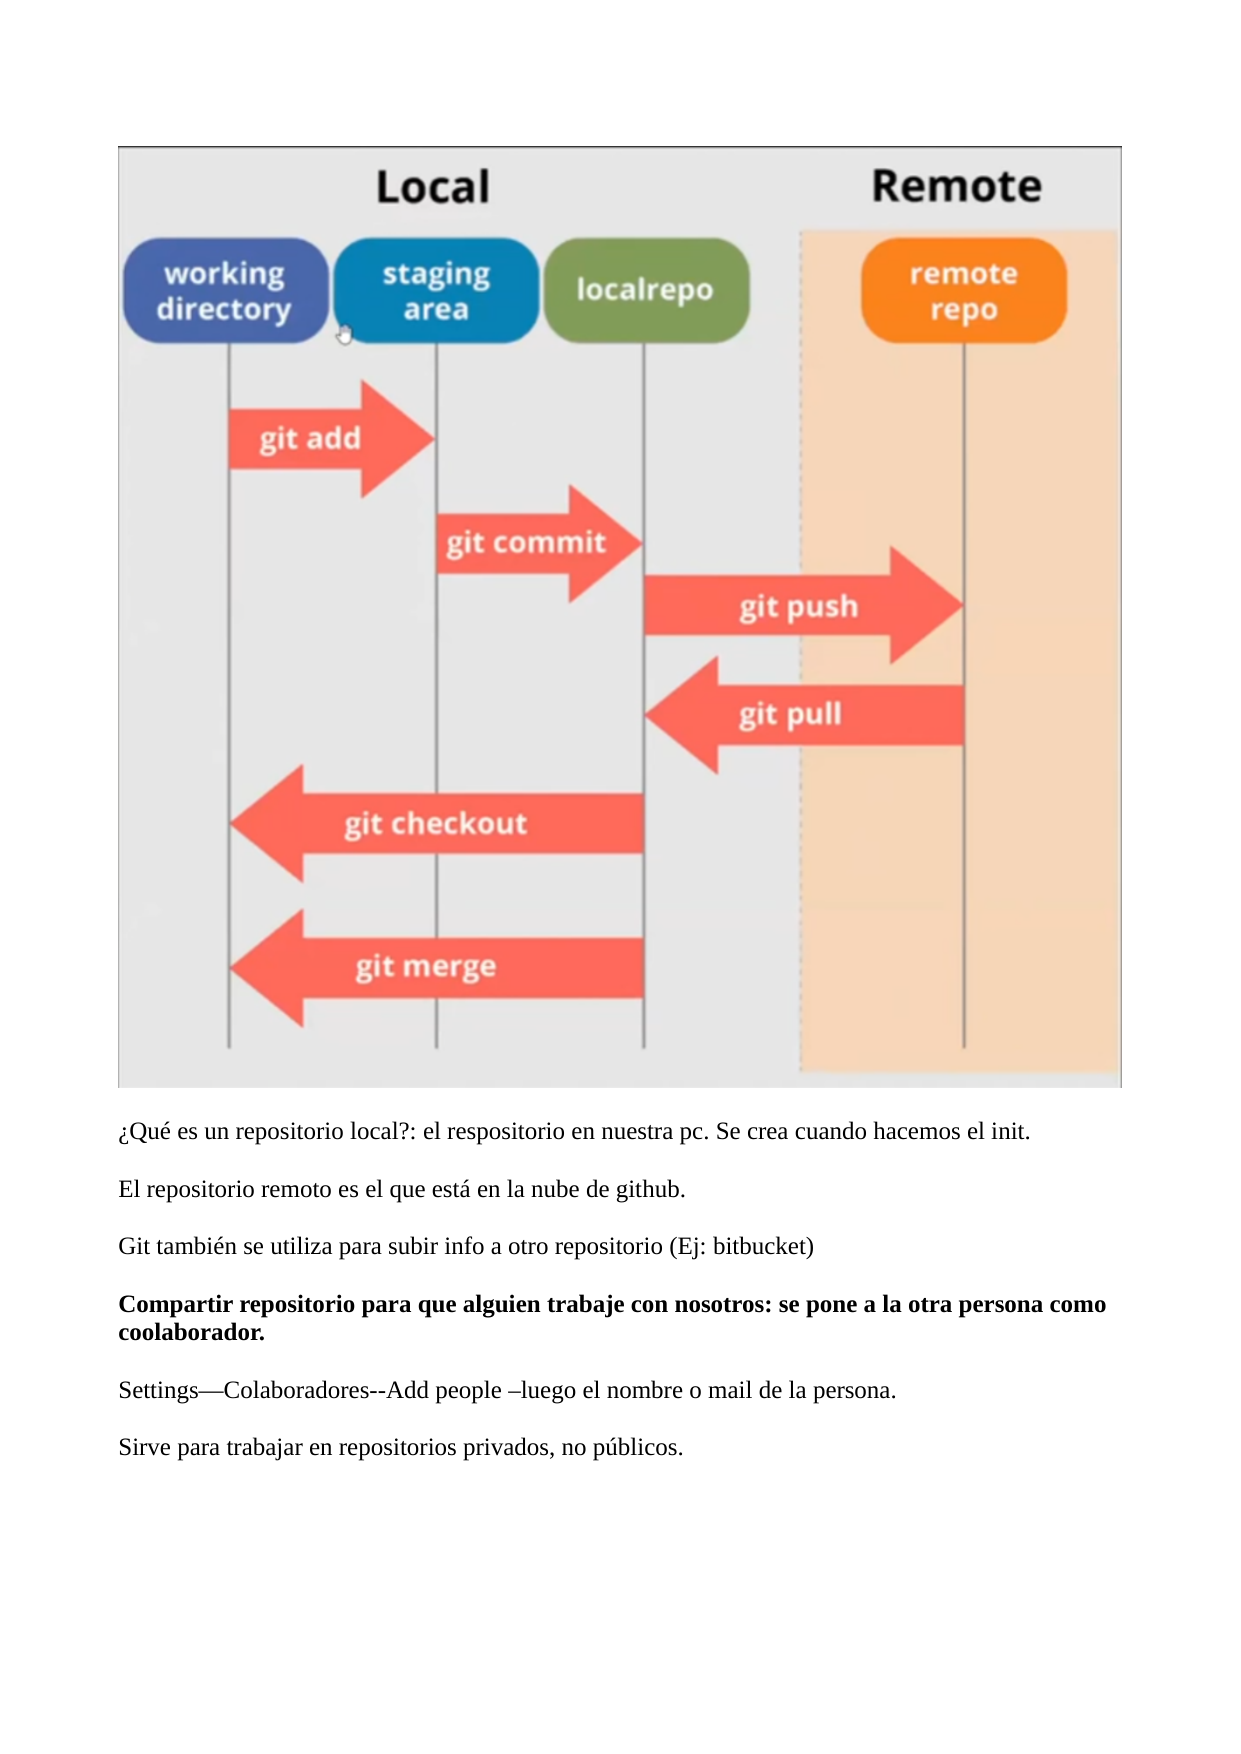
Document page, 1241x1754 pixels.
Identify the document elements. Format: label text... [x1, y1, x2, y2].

text Git también se utiliza para subir info a otro repositorio (Ej: bitbucket) [118, 1231, 1122, 1260]
picture [118, 146, 1122, 1088]
text El repositorio remoto es el que está en la nube de github. [118, 1174, 1122, 1202]
text Settings—Colaboradores--Add people –luego el nombre o mail de la persona. [118, 1375, 1122, 1404]
text Compartir repositorio para que alguien trabaje con nosotros: se pone a la otra persona como coolaborador. [118, 1289, 1122, 1346]
text ¿Qué es un repositorio local?: el respositorio en nuestra pc. Se crea cuando hacemos el init. [118, 1116, 1122, 1145]
text Sirve para trabajar en repositorios privados, no públicos. [118, 1432, 1122, 1461]
